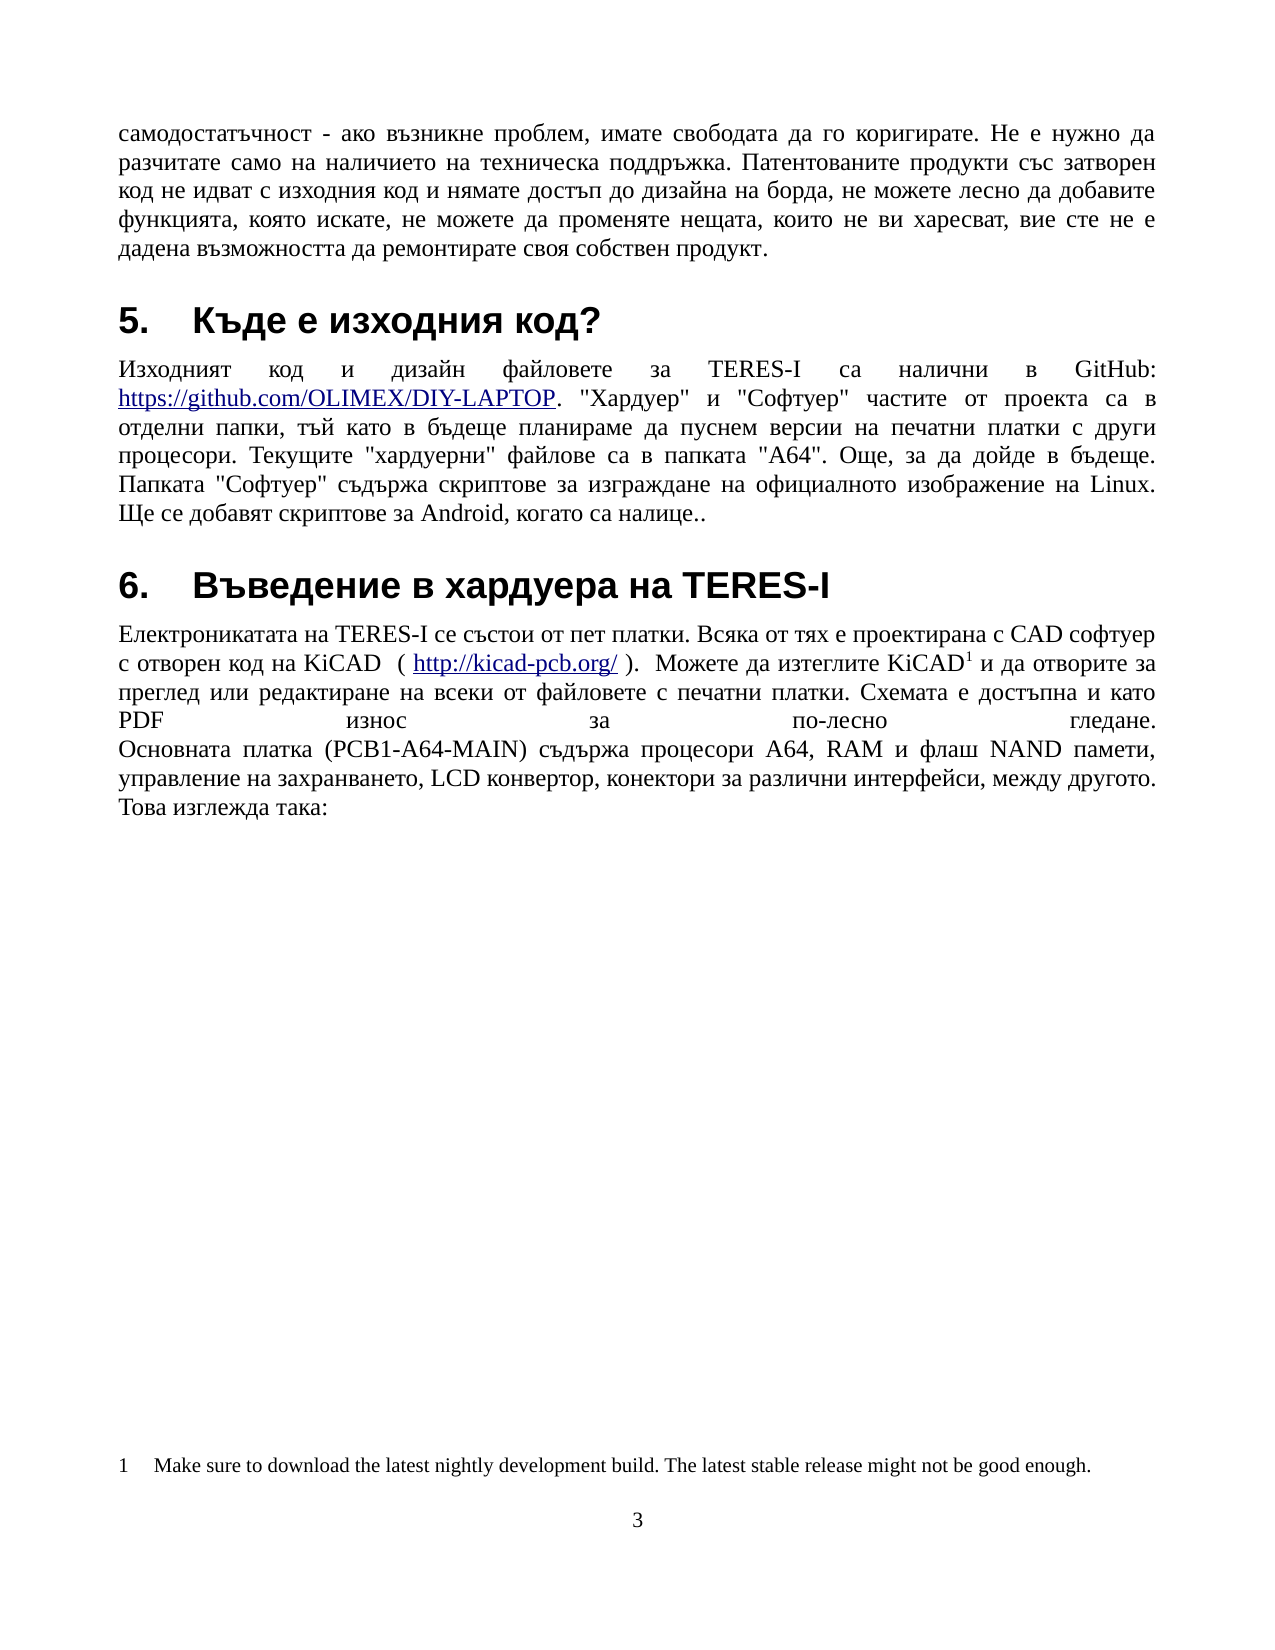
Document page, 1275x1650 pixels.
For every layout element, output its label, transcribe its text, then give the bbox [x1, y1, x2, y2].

text Изходният код и дизайн файловете за TERES-I са налични в GitHub: https://github.com/OLIMEX/DIY-LAPTOP. "Хардуер" и "Софтуер" частите от проекта са в отделни папки, тъй като в бъдеще планираме да пуснем версии на печатни платки с други процесори. Текущите "хардуерни" файлове са в папката "A64". Още, за да дойде в бъдеще. Папката "Софтуер" съдържа скриптове за изграждане на официалното изображение на Linux. Ще се добавят скриптове за Android, когато са налице.. [118, 354, 1157, 527]
text Make sure to download the latest nightly development build. The latest stable release might not be good enough. [118, 1453, 1157, 1477]
text самодостатъчност - ако възникне проблем, имате свободата да го коригирате. Не е нужно да разчитате само на наличието на техническа поддръжка. Патентованите продукти със затворен код не идват с изходния код и нямате достъп до дизайна на борда, не можете лесно да добавите функцията, която искате, не можете да променяте нещата, които не ви харесват, вие сте не е дадена възможността да ремонтирате своя собствен продукт. [118, 118, 1157, 262]
text Електроникатата на TERES-I се състои от пет платки. Всяка от тях е проектирана с CAD софтуер с отворен код на KiCAD ( http://kicad-pcb.org/ ). Можете да изтеглите KiCAD и да отворите за преглед или редактиране на всеки от файловете с печатни платки. Схемата е достъпна и като PDF износ за по-лесно гледане. Основната платка (PCB1-A64-MAIN) съдържа процесори A64, RAM и флаш NAND памети, управление на захранването, LCD конвертор, конектори за различни интерфейси, между другото. Това изглежда така: [118, 619, 1157, 820]
list Въведение в хардуера на TERES-I [118, 563, 1157, 607]
subtitle Къде е изходния код? [118, 299, 1157, 342]
